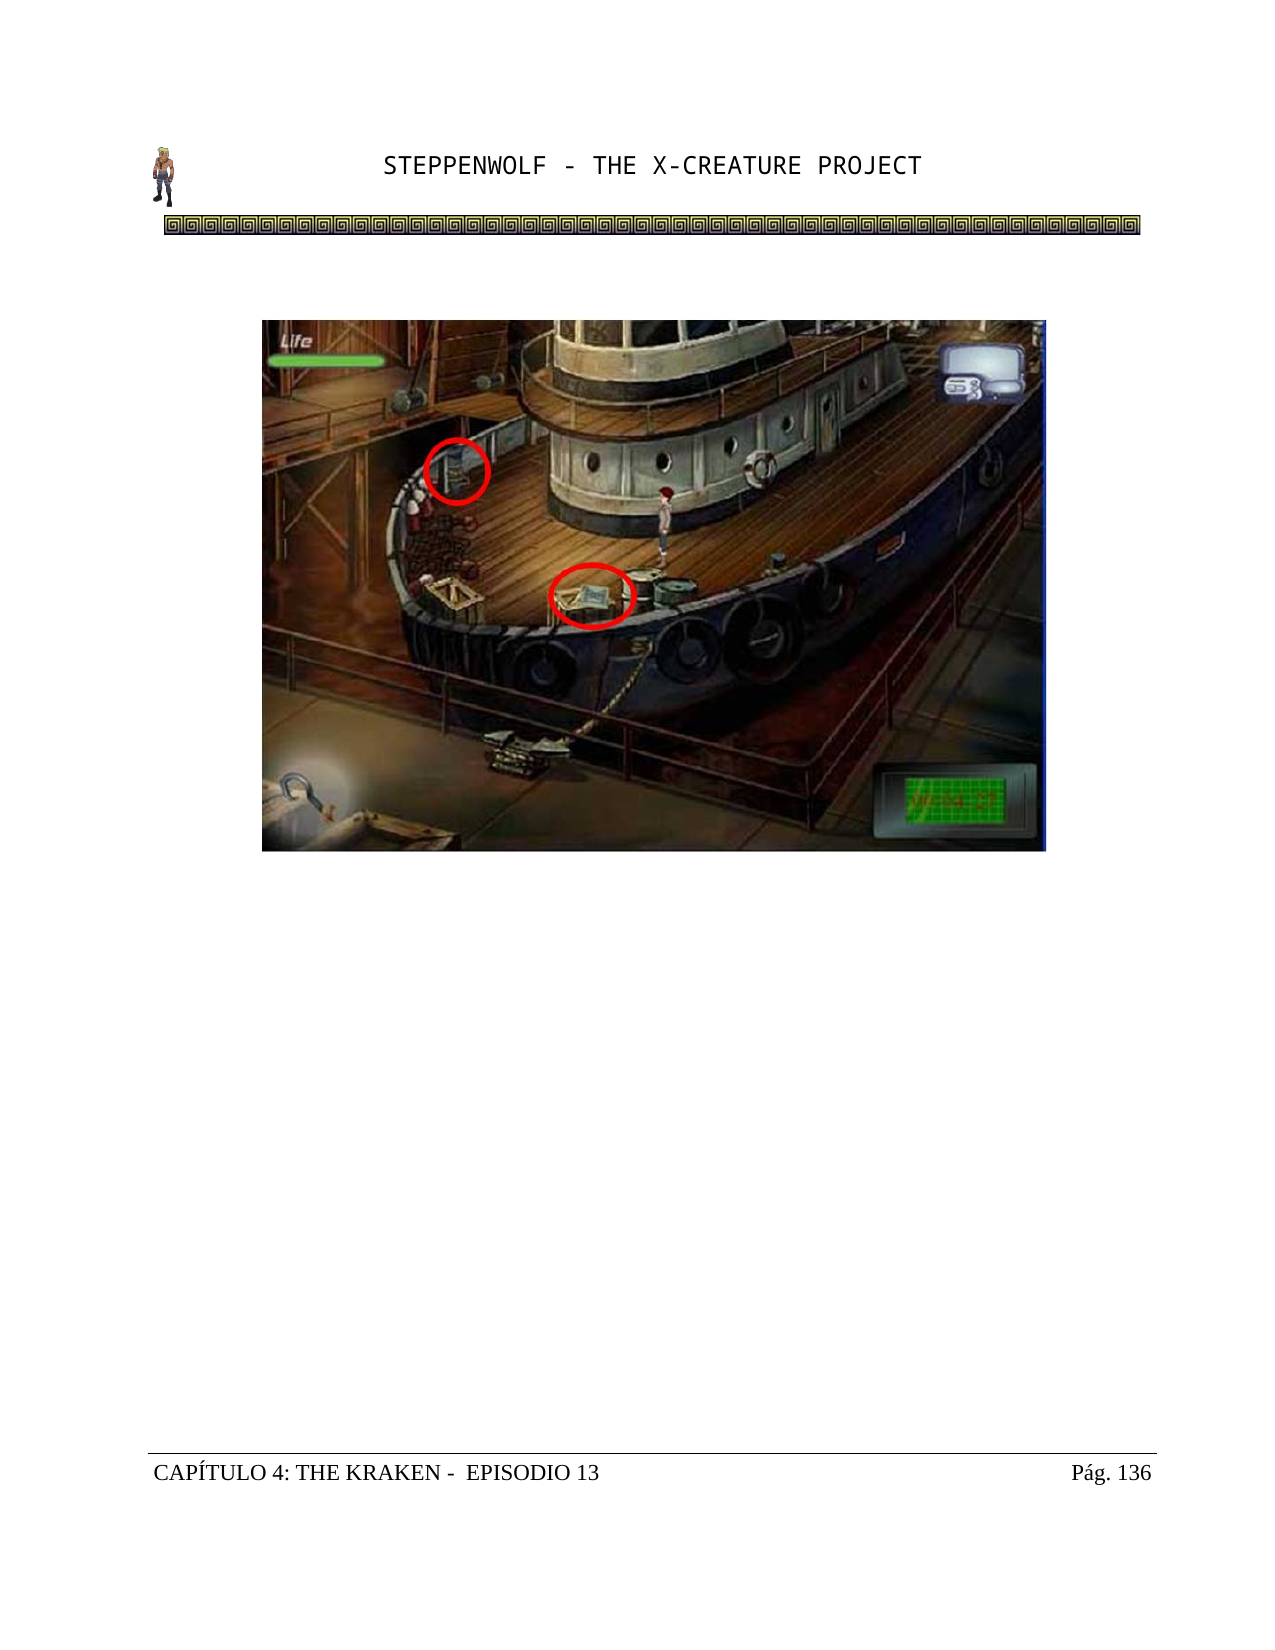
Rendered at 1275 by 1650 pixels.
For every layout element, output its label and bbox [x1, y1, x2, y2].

picture [261, 319, 1047, 852]
picture [164, 215, 1141, 235]
picture [147, 147, 181, 207]
